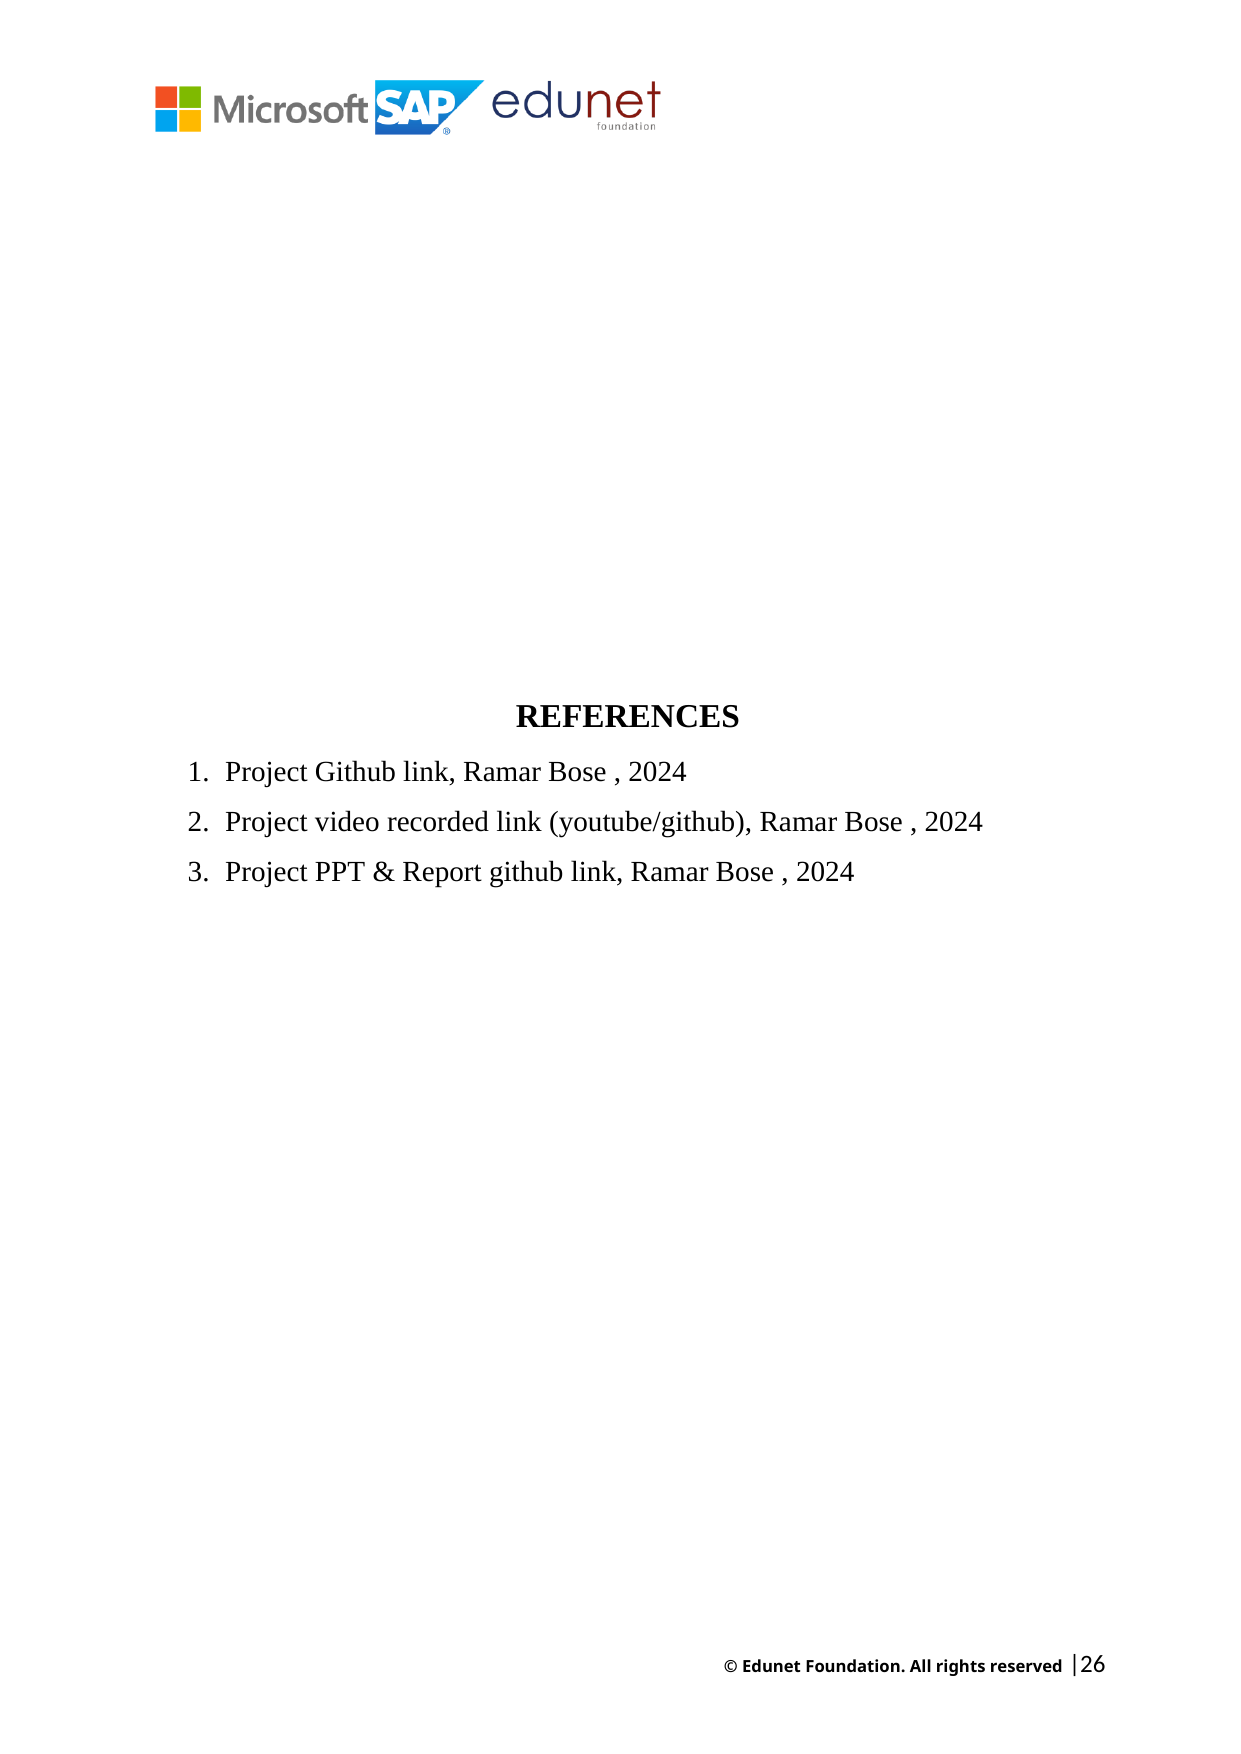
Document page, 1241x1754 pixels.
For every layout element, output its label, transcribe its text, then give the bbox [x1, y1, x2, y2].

list Project PPT & Report github link, Ramar Bose , 2024 [187, 854, 1105, 888]
list Project Github link, Ramar Bose , 2024 [187, 754, 1105, 787]
text REFERENCES [150, 696, 1105, 734]
list Project video recorded link (youtube/github), Ramar Bose , 2024 [187, 804, 1105, 838]
picture [150, 75, 668, 136]
